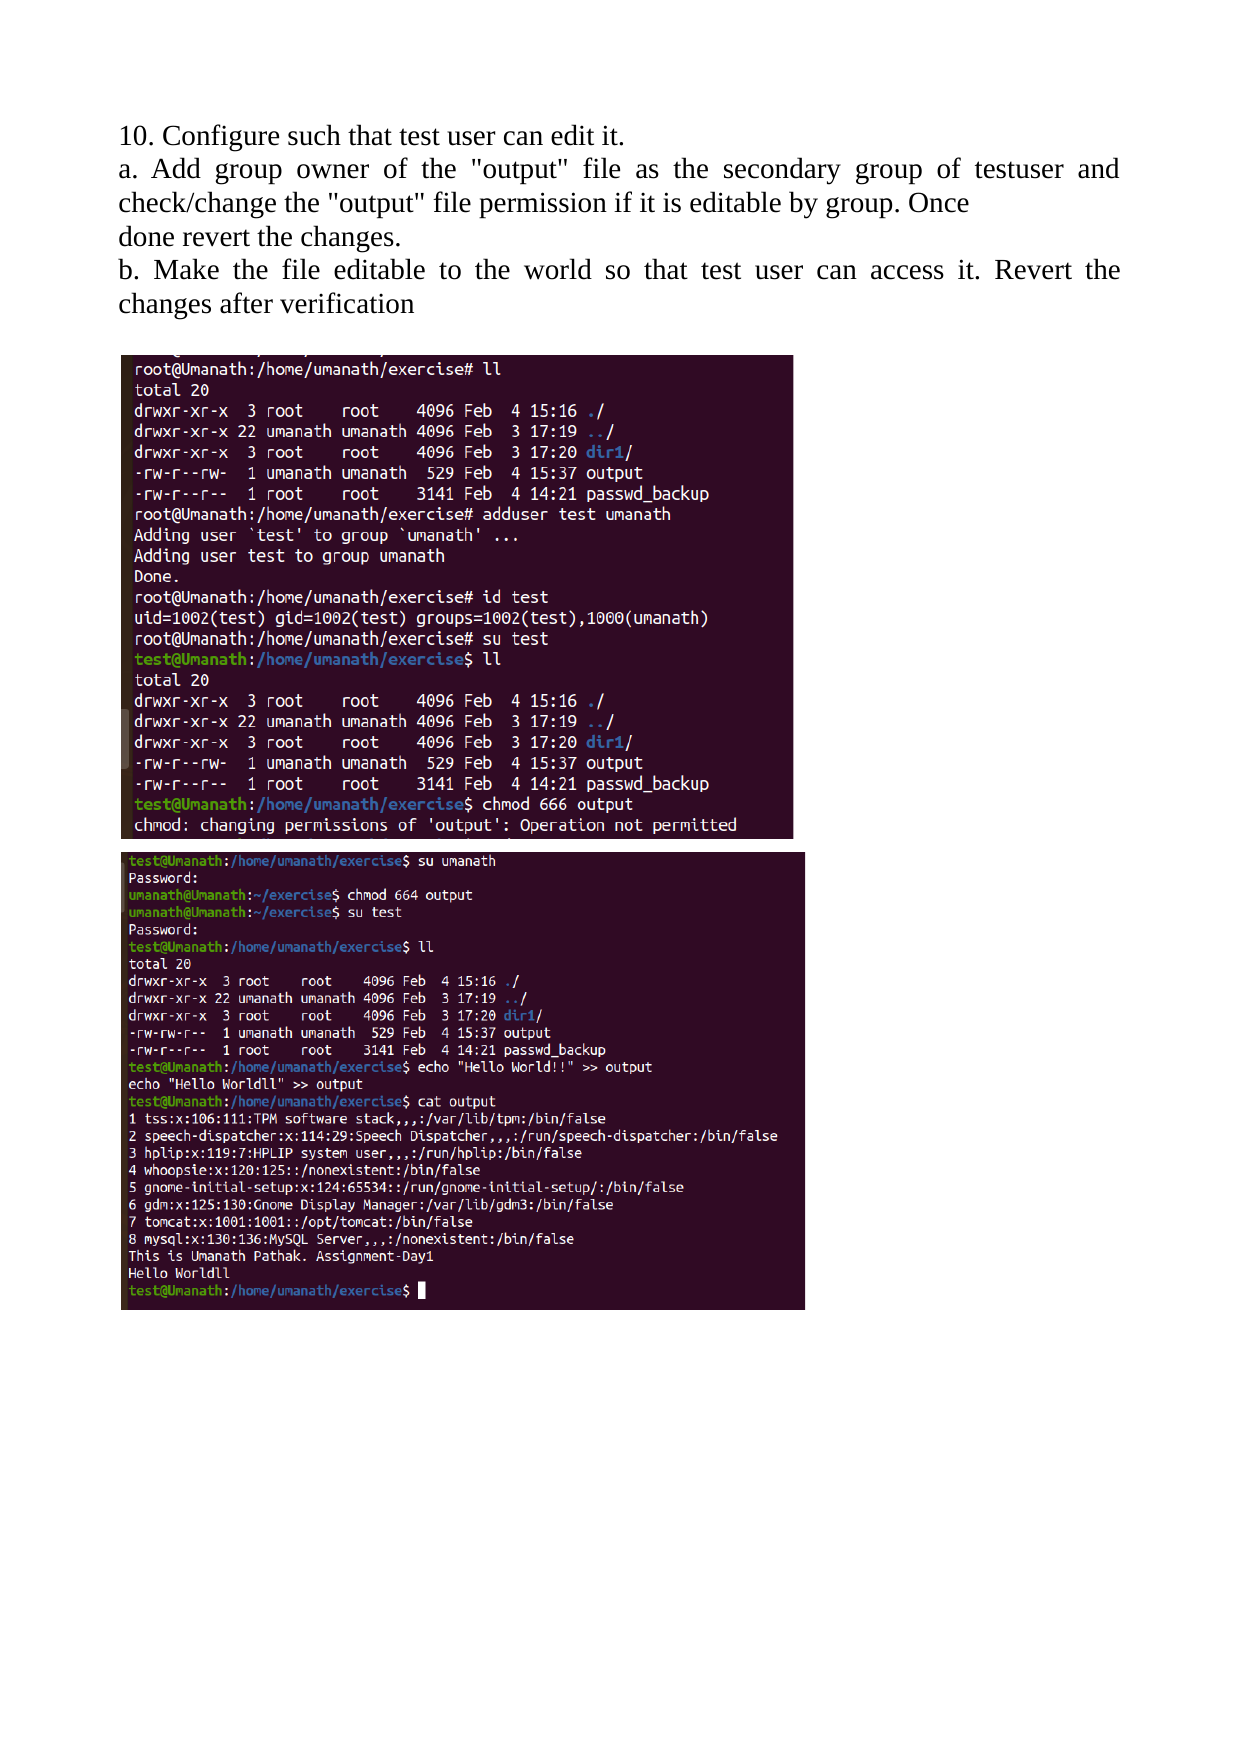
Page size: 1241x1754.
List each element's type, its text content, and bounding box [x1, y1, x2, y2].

picture [121, 355, 794, 839]
picture [121, 852, 806, 1310]
text done revert the changes. [118, 219, 1122, 252]
text a. Add group owner of the "output" file as the secondary group of testuser and check/change the "output" file permission if it is editable by group. Once [118, 152, 1122, 219]
text 10. Configure such that test user can edit it. [118, 118, 1122, 152]
text b. Make the file editable to the world so that test user can access it. Revert the changes after verification [118, 252, 1122, 319]
